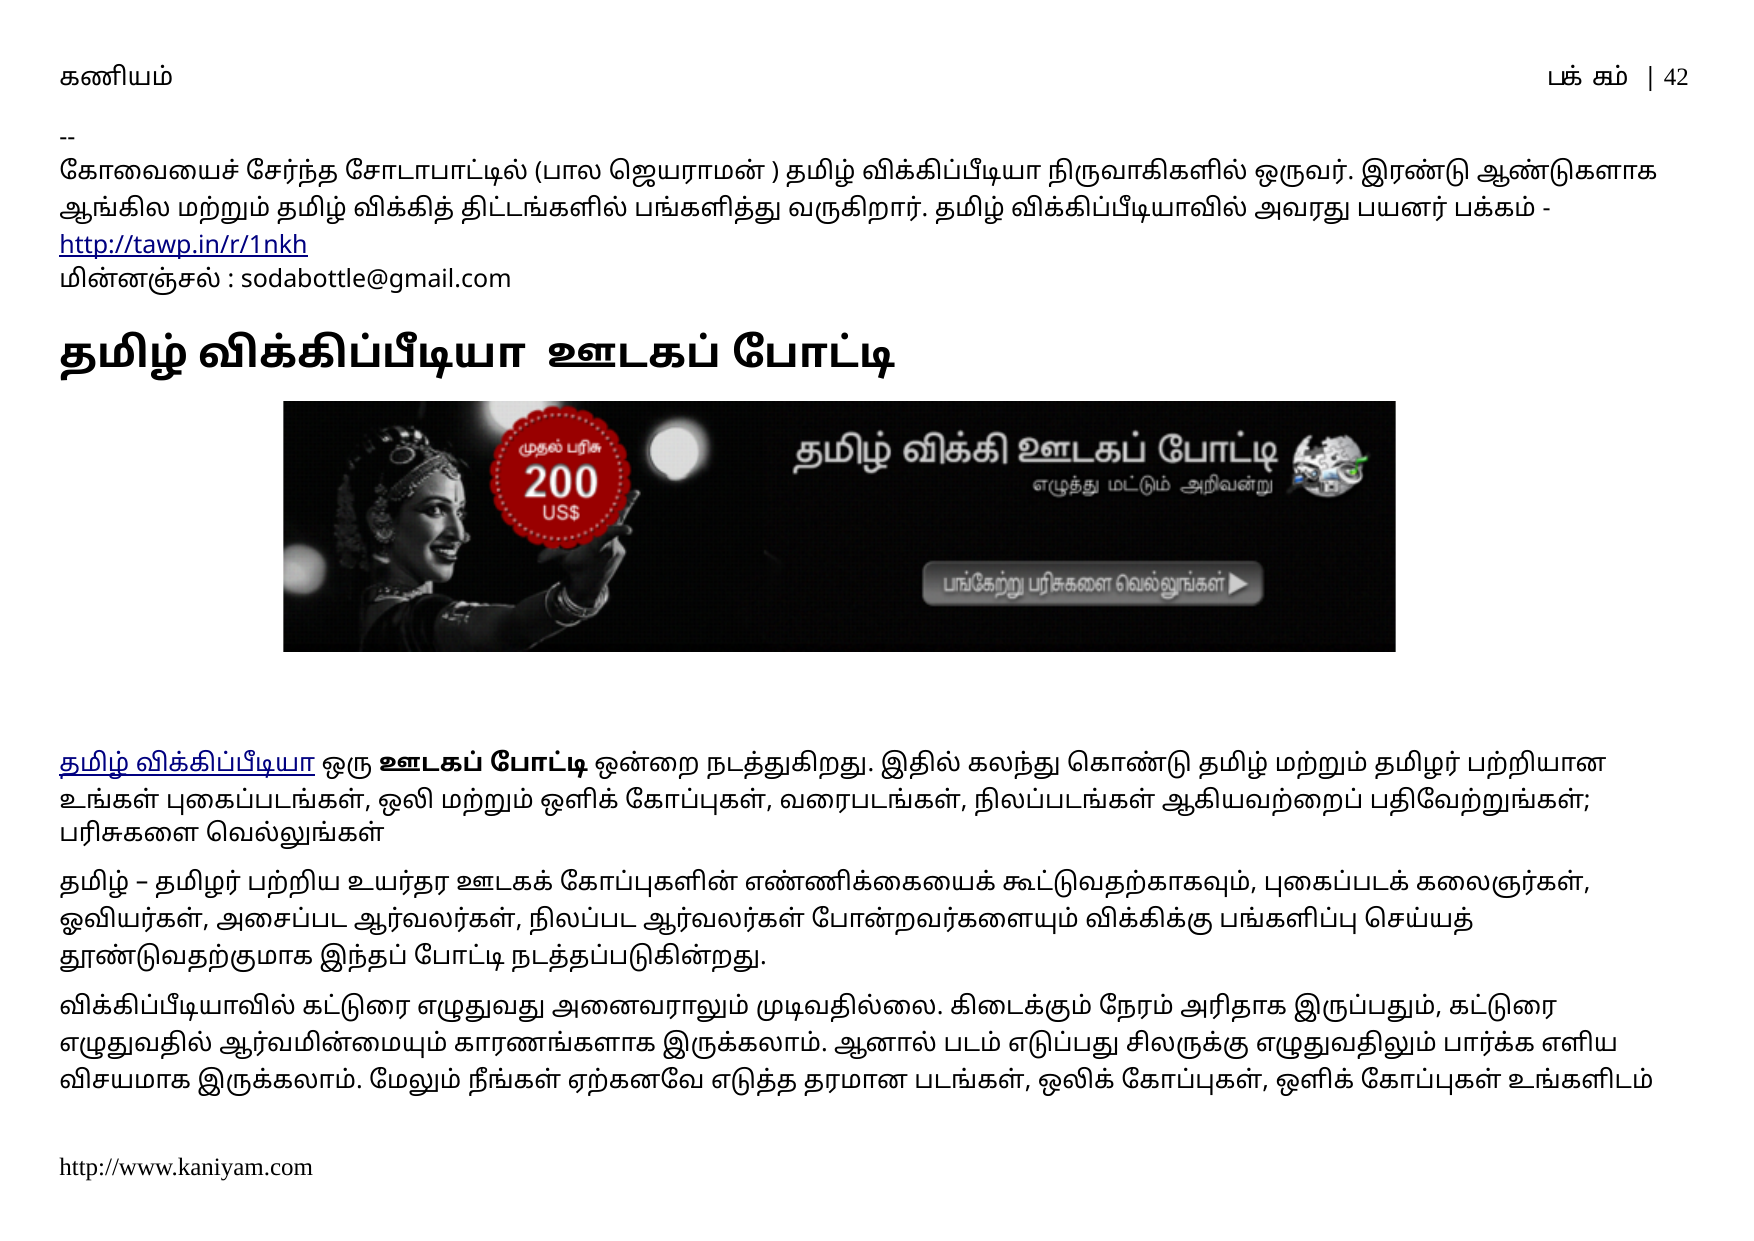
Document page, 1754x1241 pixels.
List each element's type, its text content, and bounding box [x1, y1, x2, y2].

text தமிழ் – தமிழர் பற்றிய உயர்தர ஊடகக் கோப்புகளின் எண்ணிக்கையைக் கூட்டுவதற்காகவும், புகைப்படக் கலைஞர்கள், ஓவியர்கள், அசைப்பட ஆர்வலர்கள், நிலப்பட ஆர்வலர்கள் போன்றவர்களையும் விக்கிக்கு பங்களிப்பு செய்யத் தூண்டுவதற்குமாக இந்தப் போட்டி நடத்தப்படுகின்றது. [59, 864, 1695, 975]
picture [283, 401, 1396, 652]
text -- [59, 118, 1695, 153]
text விக்கிப்பீடியாவில் கட்டுரை எழுதுவது அனைவராலும் முடிவதில்லை. கிடைக்கும் நேரம் அரிதாக இருப்பதும், கட்டுரை எழுதுவதில் ஆர்வமின்மையும் காரணங்களாக இருக்கலாம். ஆனால் படம் எடுப்பது சிலருக்கு எழுதுவதிலும் பார்க்க எளிய விசயமாக இருக்கலாம். மேலும் நீங்கள் ஏற்கனவே எடுத்த தரமான படங்கள், ஒலிக் கோப்புகள், ஒளிக் கோப்புகள் உங்களிடம் [59, 987, 1695, 1098]
subtitle தமிழ் விக்கிப்பீடியா ஊடகப் போட்டி [59, 323, 1695, 384]
text மின்னஞ்சல் : sodabottle@gmail.com [59, 261, 1695, 298]
text தமிழ் விக்கிப்பீடியா ஒரு ஊடகப் போட்டி ஒன்றை நடத்துகிறது. இதில் கலந்து கொண்டு தமிழ் மற்றும் தமிழர் பற்றியான உங்கள் புகைப்படங்கள், ஒலி மற்றும் ஒளிக் கோப்புகள், வரைபடங்கள், நிலப்படங்கள் ஆகியவற்றைப் பதிவேற்றுங்கள்; பரிசுகளை வெல்லுங்கள் [59, 745, 1695, 851]
text கோவையைச் சேர்ந்த சோடாபாட்டில் (பால ஜெயராமன் ) தமிழ் விக்கிப்பீடியா நிருவாகிகளில் ஒருவர். இரண்டு ஆண்டுகளாக ஆங்கில மற்றும் தமிழ் விக்கித் திட்டங்களில் பங்களித்து வருகிறார். தமிழ் விக்கிப்பீடியாவில் அவரது பயனர் பக்கம் - http://tawp.in/r/1nkh [59, 153, 1695, 261]
